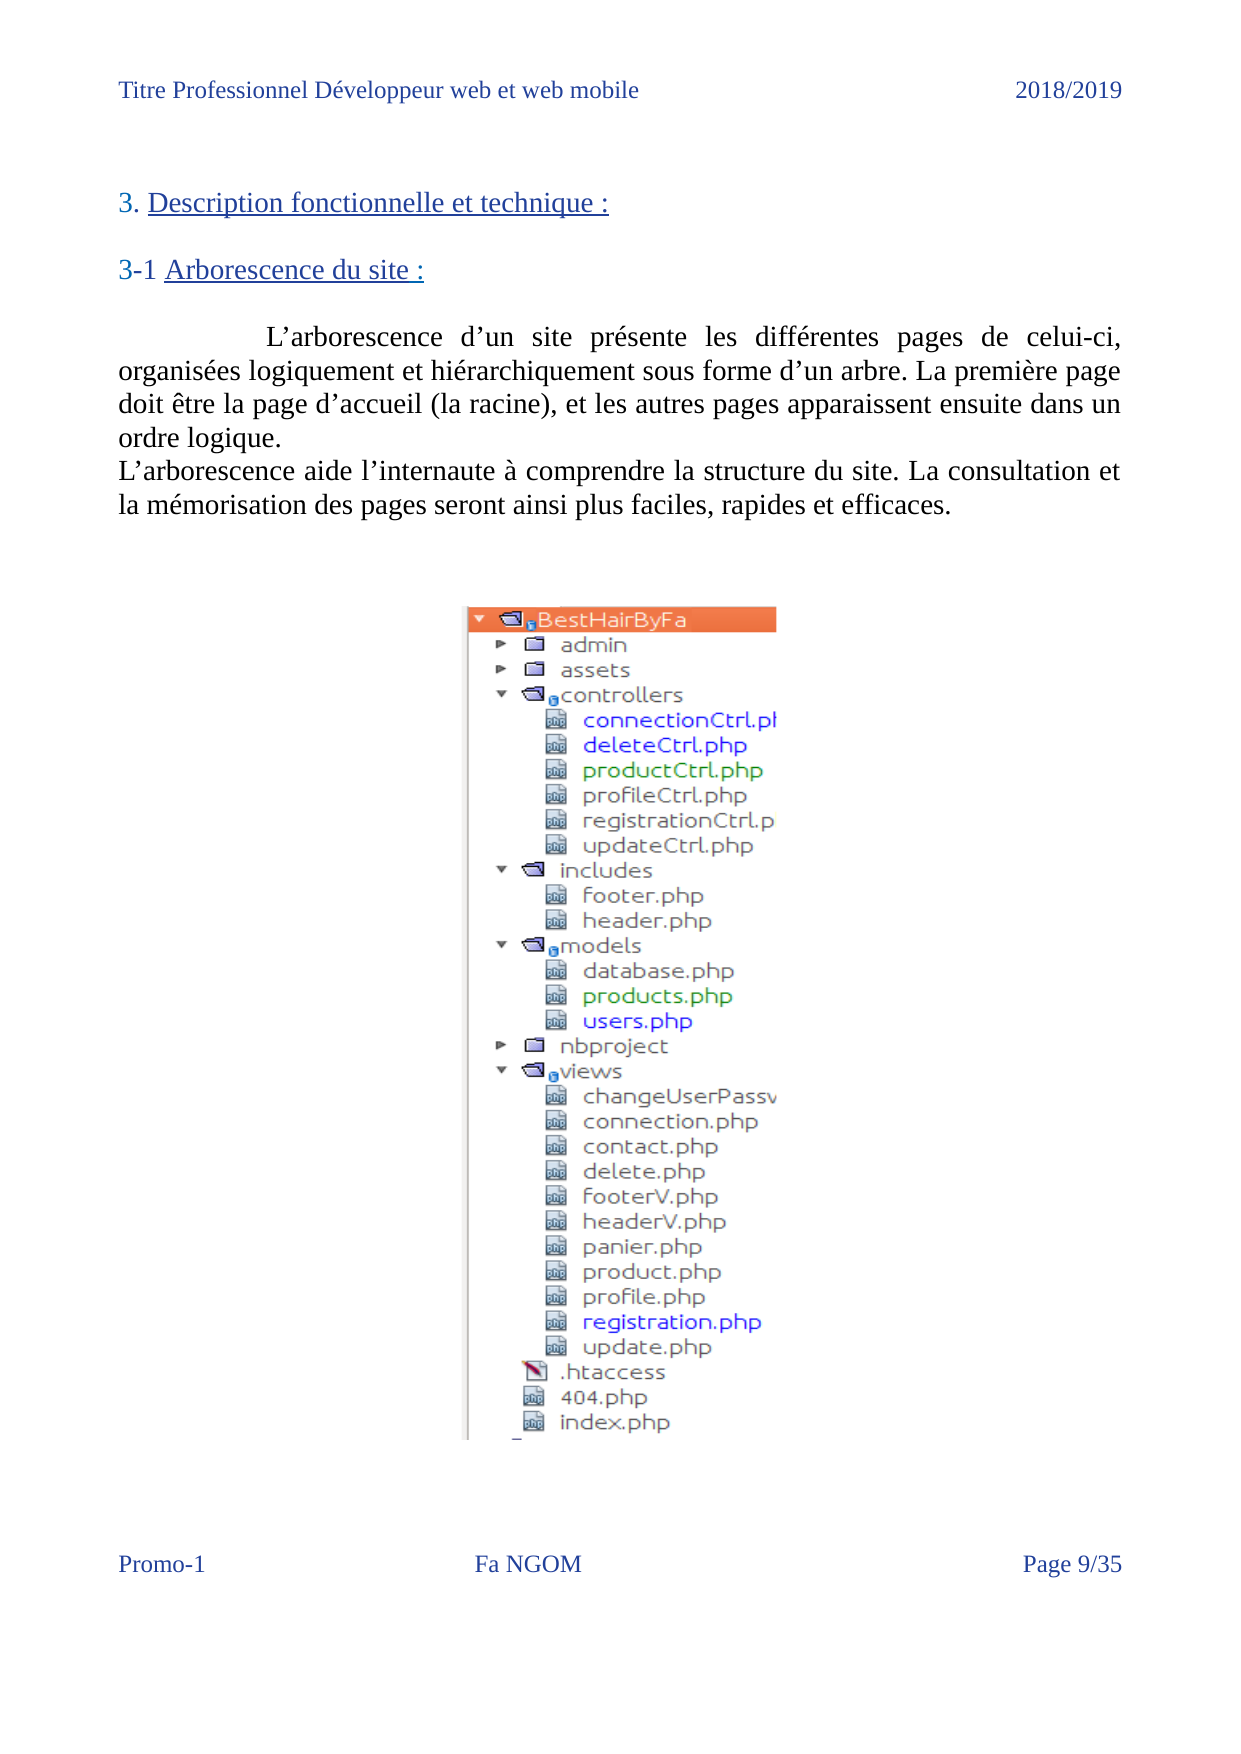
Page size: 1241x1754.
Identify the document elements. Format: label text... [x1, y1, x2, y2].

picture [461, 606, 777, 1440]
text L’arborescence d’un site présente les différentes pages de celui-ci, organisées logiquement et hiérarchiquement sous forme d’un arbre. La première page doit être la page d’accueil (la racine), et les autres pages apparaissent ensuite dans un ordre logique. [118, 319, 1122, 453]
text 3. Description fonctionnelle et technique : [118, 185, 1122, 219]
text L’arborescence aide l’internaute à comprendre la structure du site. La consultation et la mémorisation des pages seront ainsi plus faciles, rapides et efficaces. [118, 453, 1122, 521]
text 3-1 Arborescence du site : [118, 252, 1122, 286]
